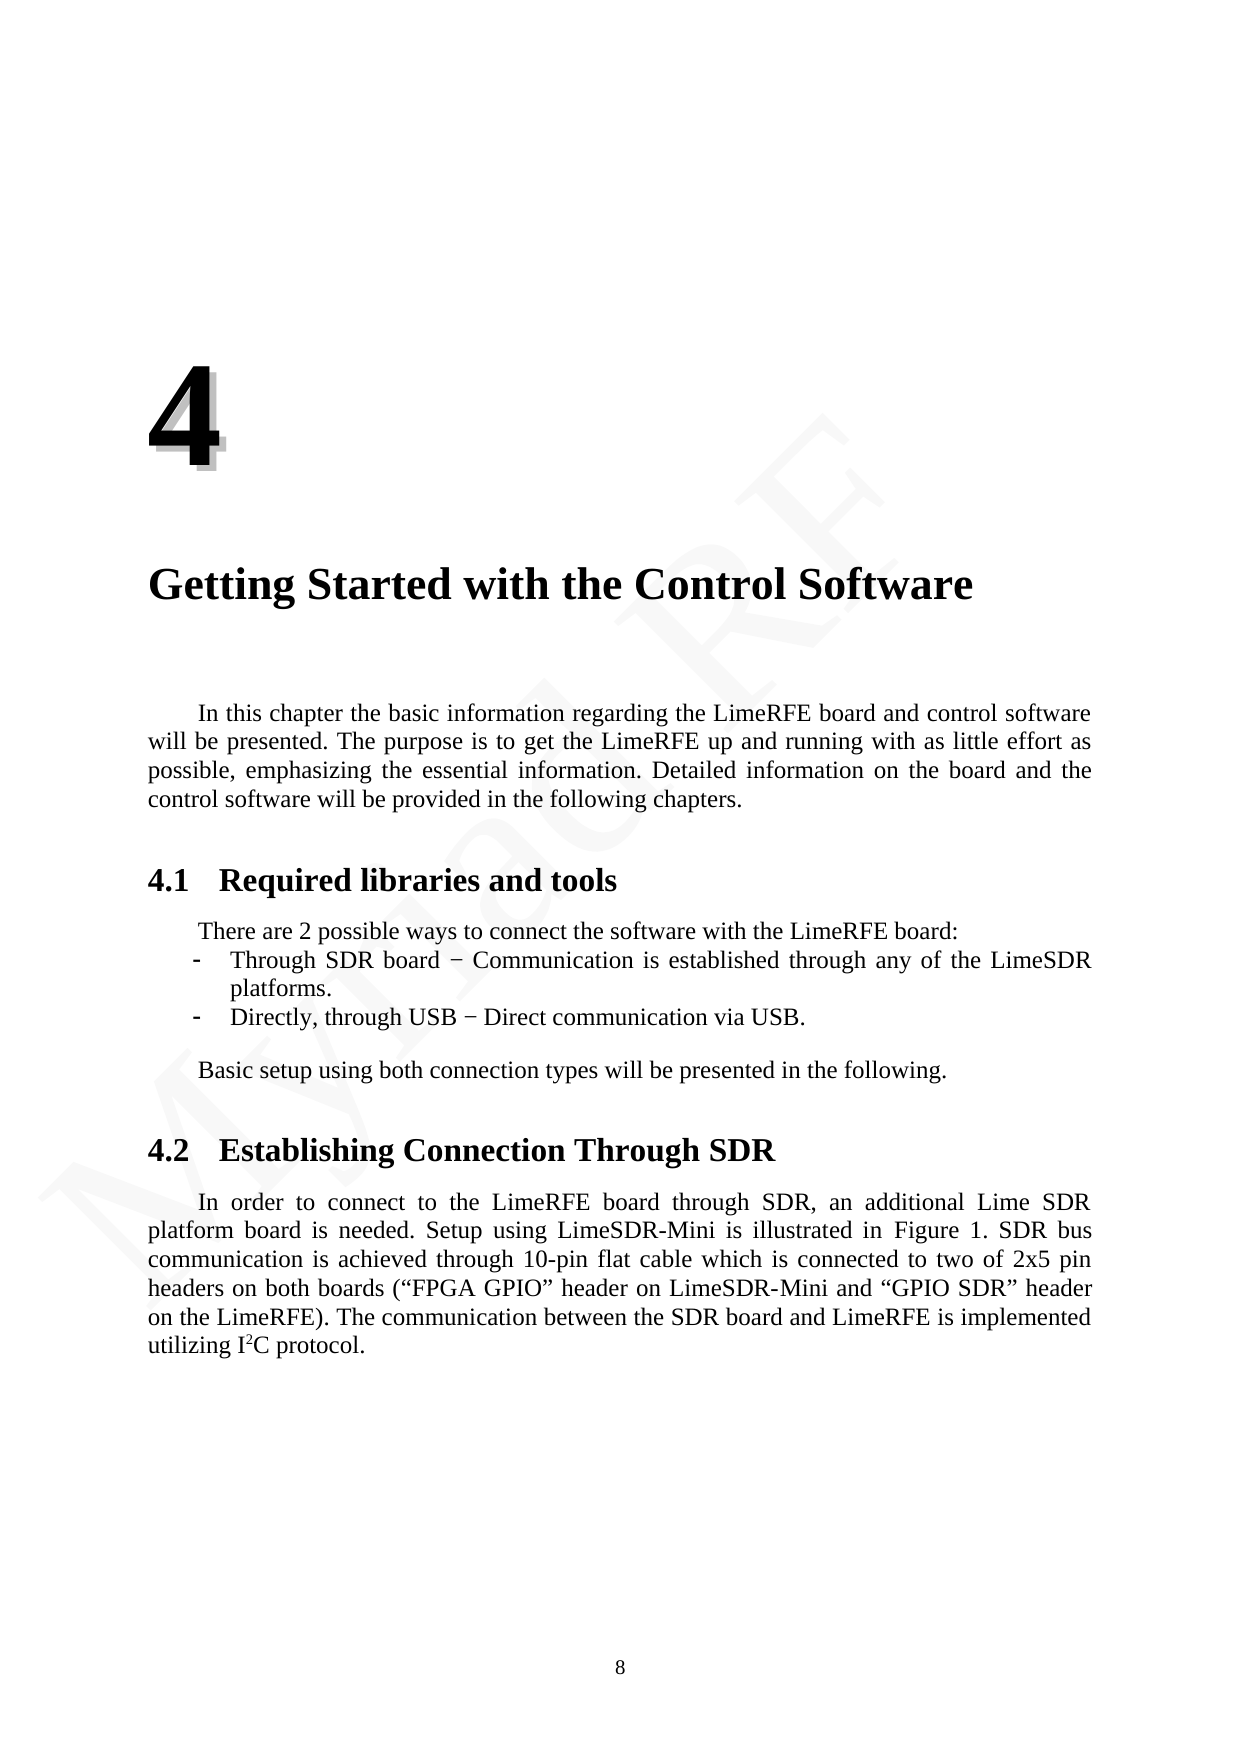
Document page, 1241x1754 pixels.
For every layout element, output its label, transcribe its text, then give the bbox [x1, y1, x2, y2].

subtitle Establishing Connection Through SDR [185, 1131, 243, 1169]
text Basic setup using both connection types will be presented in the following. [264, 1055, 335, 1083]
list Through SDR board − Communication is established through any of the LimeSDR platforms. [461, 945, 1092, 1002]
subtitle Establishing Connection Through SDR [367, 1131, 1092, 1169]
text Basic setup using both connection types will be presented in the following. [336, 1055, 1092, 1083]
subtitle Required libraries and tools [547, 860, 1092, 898]
list Through SDR board − Communication is established through any of the LimeSDR platforms. [192, 945, 360, 1002]
text There are 2 possible ways to connect the software with the LimeRFE board: [433, 916, 1092, 945]
subtitle Establishing Connection Through SDR [242, 1131, 359, 1169]
list Directly, through USB − Direct communication via USB. [392, 1002, 1092, 1031]
text There are 2 possible ways to connect the software with the LimeRFE board: [148, 916, 385, 945]
subtitle Getting Started with the Control Software [738, 556, 850, 609]
text Basic setup using both connection types will be presented in the following. [180, 1055, 268, 1083]
text In order to connect to the LimeRFE board through SDR, an additional Lime SDR platform board is needed. Setup using LimeSDR-Mini is illustrated in Figure 1. SDR bus communication is achieved through 10-pin flat cable which is connected to two of 2x5 pin headers on both boards (“FPGA GPIO” header on LimeSDR-Mini and “GPIO SDR” header on the LimeRFE). The communication between the SDR board and LimeRFE is implemented utilizing I2C protocol. [148, 1187, 1092, 1359]
list Directly, through USB − Direct communication via USB. [314, 1002, 388, 1031]
subtitle Getting Started with the Control Software [657, 565, 734, 609]
subtitle Getting Started with the Control Software [148, 556, 680, 609]
subtitle Establishing Connection Through SDR [148, 1131, 183, 1169]
subtitle Required libraries and tools [148, 860, 507, 898]
text In this chapter the basic information regarding the LimeRFE board and control software will be presented. The purpose is to get the LimeRFE up and running with as little effort as possible, emphasizing the essential information. Detailed information on the board and the control software will be provided in the following chapters. [566, 698, 1092, 813]
list Directly, through USB − Direct communication via USB. [192, 1002, 312, 1031]
subtitle Required libraries and tools [496, 863, 546, 898]
text In this chapter the basic information regarding the LimeRFE board and control software will be presented. The purpose is to get the LimeRFE up and running with as little effort as possible, emphasizing the essential information. Detailed information on the board and the control software will be provided in the following chapters. [148, 698, 569, 813]
subtitle Getting Started with the Control Software [854, 556, 1092, 609]
list Through SDR board − Communication is established through any of the LimeSDR platforms. [361, 945, 467, 1002]
